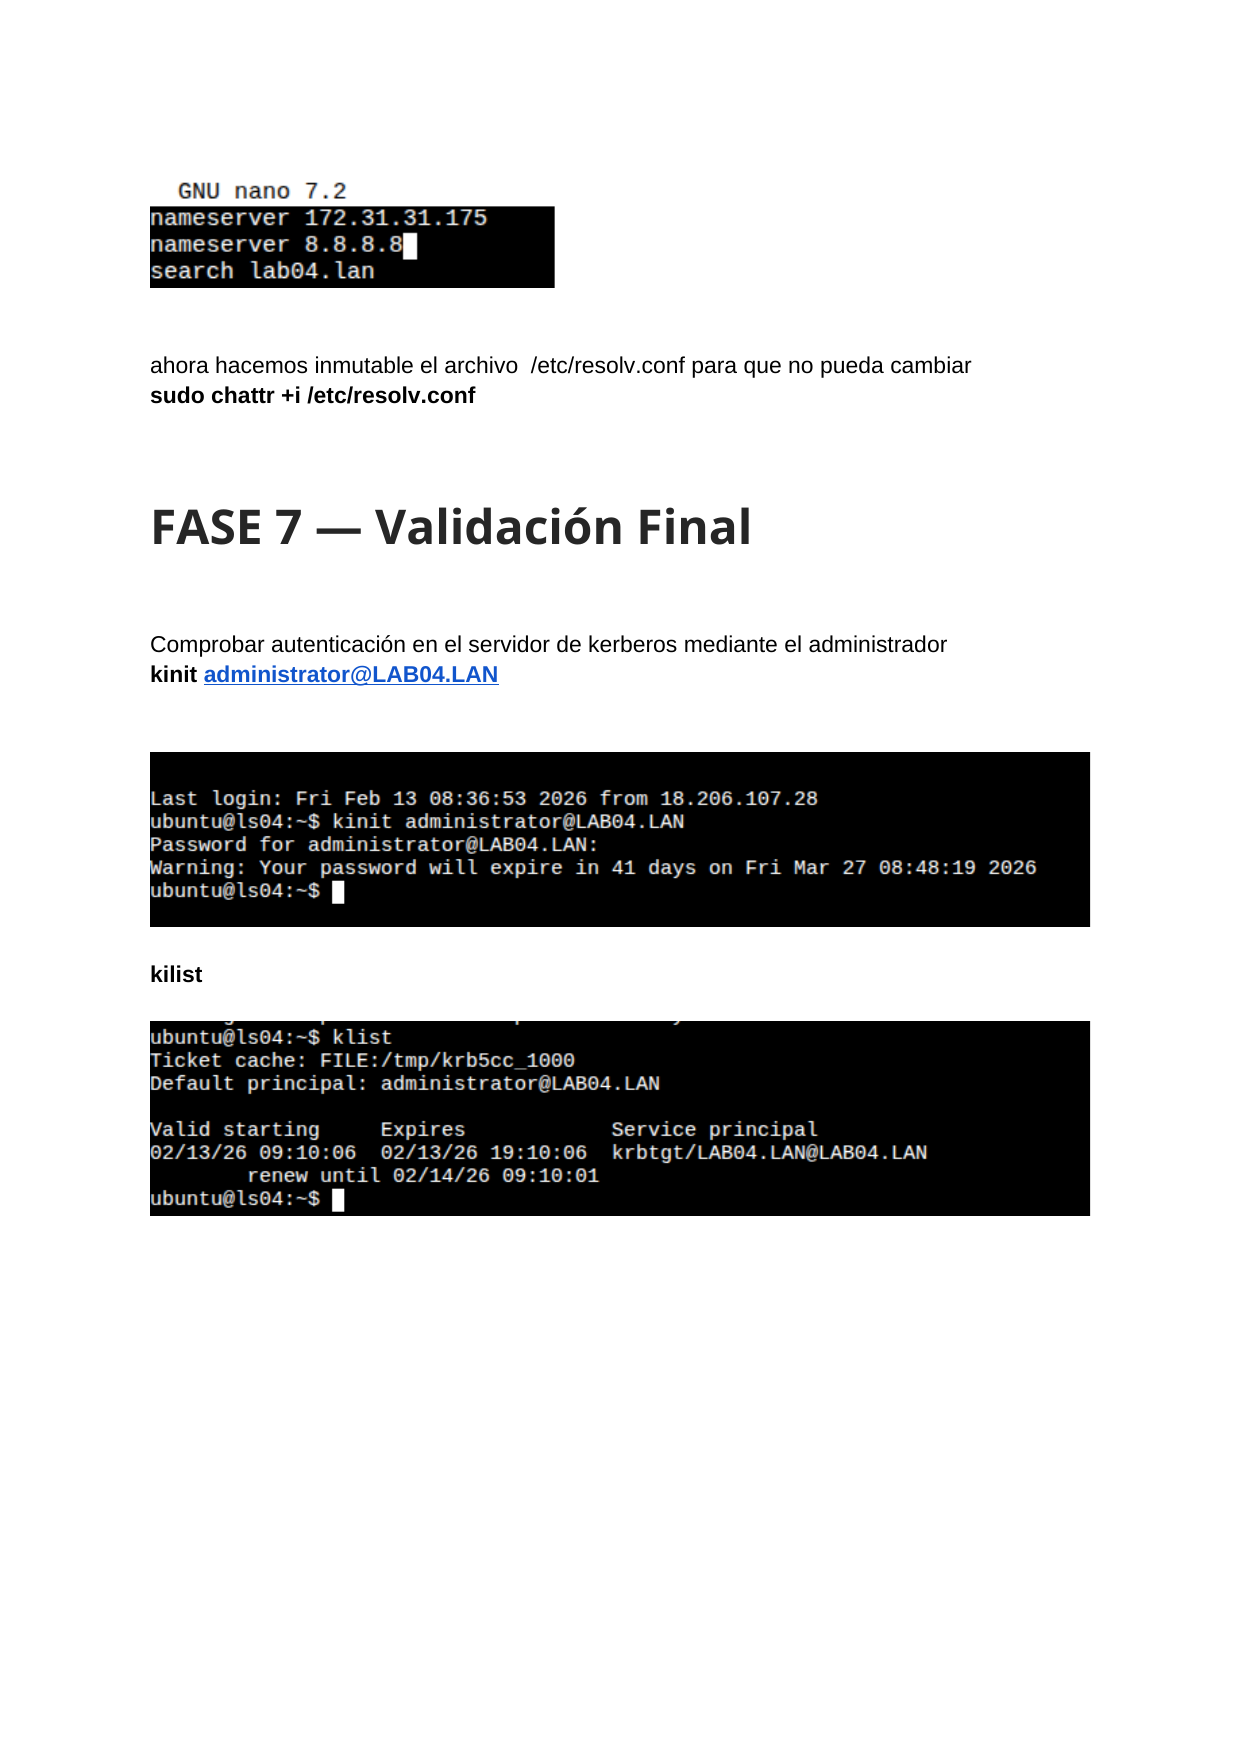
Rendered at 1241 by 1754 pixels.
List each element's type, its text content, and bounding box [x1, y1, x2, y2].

picture [150, 1021, 1091, 1216]
picture [150, 180, 555, 288]
text kilist [150, 961, 1090, 987]
text Comprobar autenticación en el servidor de kerberos mediante el administrador [150, 631, 1090, 657]
text kinit administrator@LAB04.LAN [150, 661, 1090, 688]
picture [150, 752, 1091, 927]
text sudo chattr +i /etc/resolv.conf [150, 382, 1090, 409]
text ahora hacemos inmutable el archivo /etc/resolv.conf para que no pueda cambiar [150, 352, 1090, 379]
subtitle FASE 7 — Validación Final [150, 493, 1090, 558]
